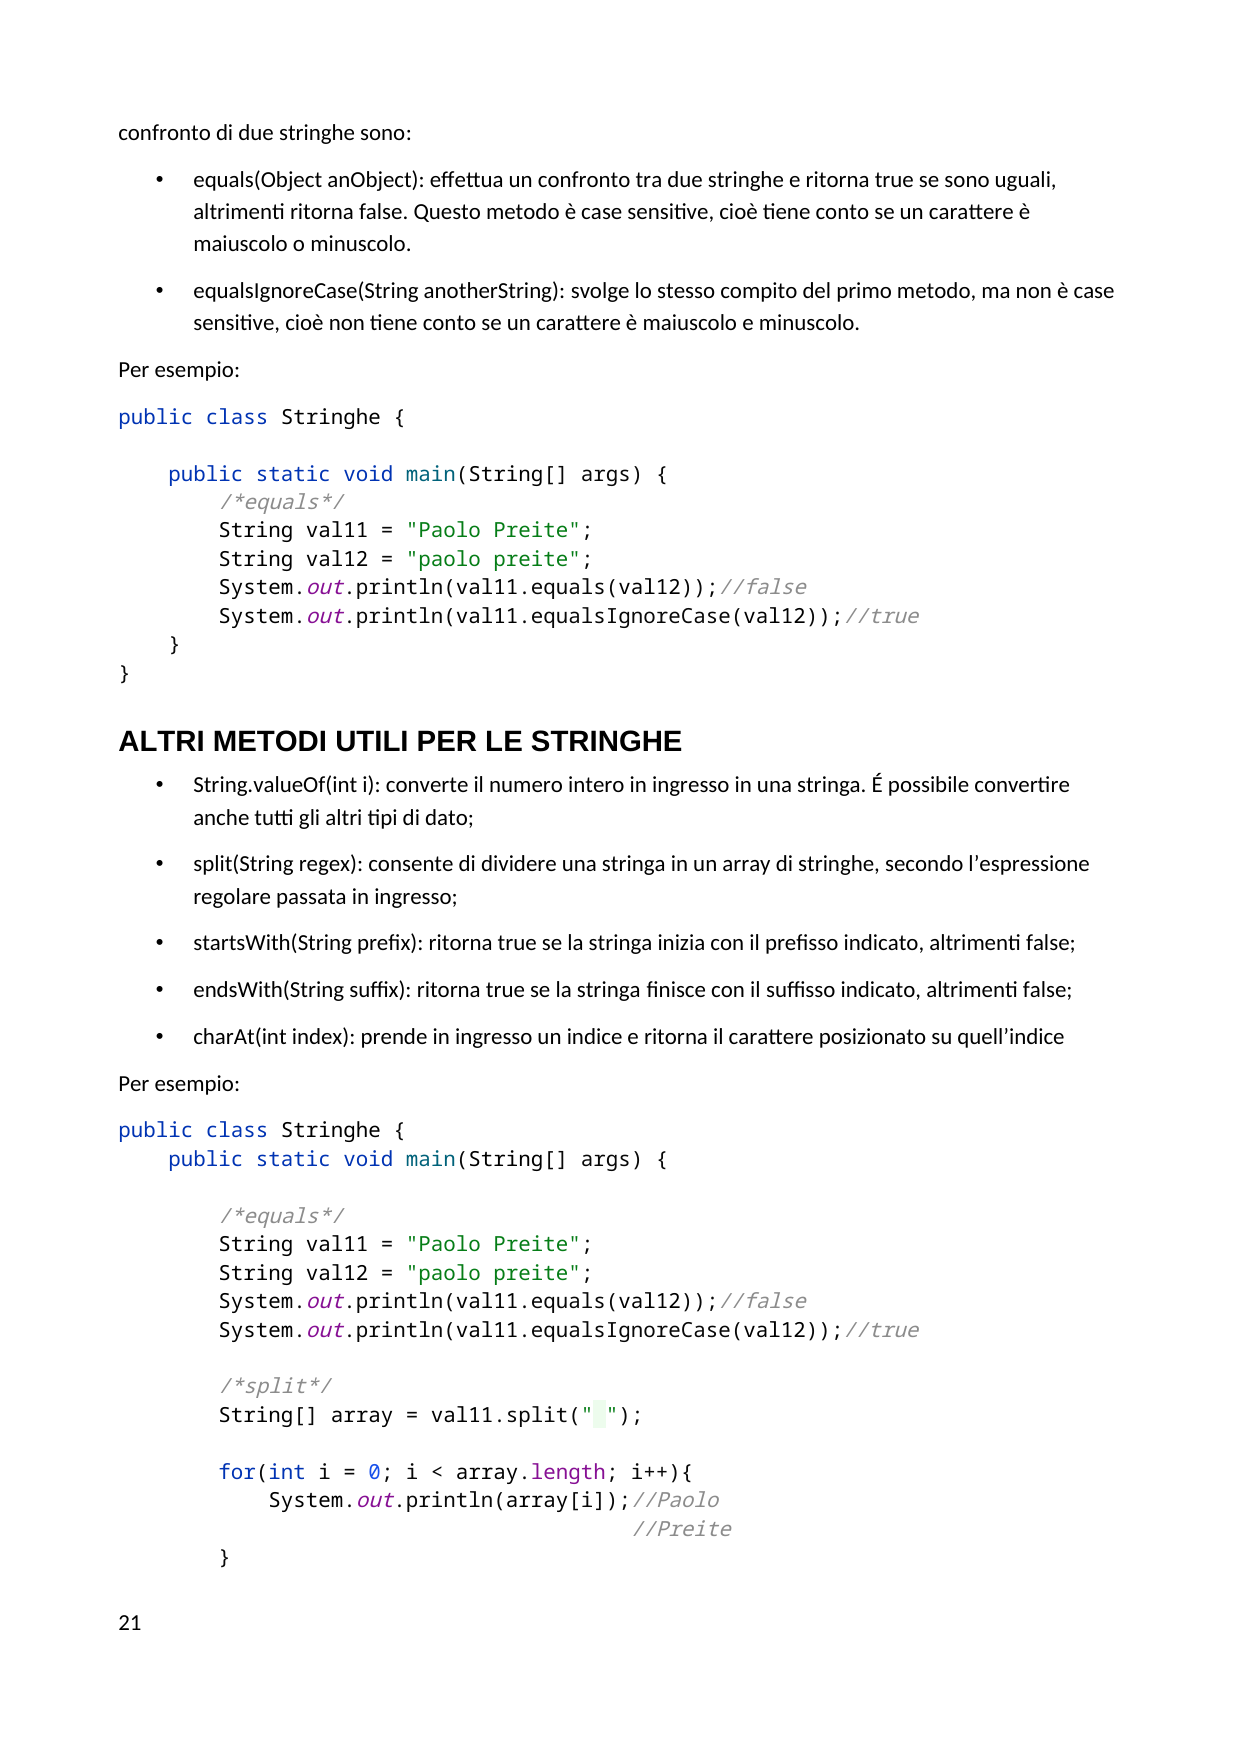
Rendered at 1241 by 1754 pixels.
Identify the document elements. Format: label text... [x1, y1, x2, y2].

text public class Stringhe { public static void main(String[] args) { /*equals*/ String val11 = "Paolo Preite"; String val12 = "paolo preite"; System.out.println(val11.equals(val12));//false System.out.println(val11.equalsIgnoreCase(val12));//true /*split*/ String[] array = val11.split(" "); for(int i = 0; i < array.length; i++){ System.out.println(array[i]);//Paolo //Preite } [118, 1116, 1122, 1571]
list String.valueOf(int i): converte il numero intero in ingresso in una stringa. É possibile convertire anche tutti gli altri tipi di dato; [156, 771, 1122, 831]
list startsWith(String prefix): ritorna true se la stringa inizia con il prefisso indicato, altrimenti false; [156, 928, 1122, 957]
list equals(Object anObject): effettua un confronto tra due stringhe e ritorna true se sono uguali, altrimenti ritorna false. Questo metodo è case sensitive, cioè tiene conto se un carattere è maiuscolo o minuscolo. [156, 165, 1122, 257]
list endsWith(String suffix): ritorna true se la stringa finisce con il suffisso indicato, altrimenti false; [156, 975, 1122, 1003]
list charAt(int index): prende in ingresso un indice e ritorna il carattere posizionato su quell’indice [156, 1022, 1122, 1050]
text Per esempio: [118, 1069, 1122, 1097]
text public class Stringhe { public static void main(String[] args) { /*equals*/ String val11 = "Paolo Preite"; String val12 = "paolo preite"; System.out.println(val11.equals(val12));//false System.out.println(val11.equalsIgnoreCase(val12));//true } } [118, 402, 1122, 686]
text Per esempio: [118, 355, 1122, 383]
list equalsIgnoreCase(String anotherString): svolge lo stesso compito del primo metodo, ma non è case sensitive, cioè non tiene conto se un carattere è maiuscolo e minuscolo. [156, 276, 1122, 336]
subtitle ALTRI METODI UTILI PER LE STRINGHE [118, 724, 1122, 758]
list split(String regex): consente di dividere una stringa in un array di stringhe, secondo l’espressione regolare passata in ingresso; [156, 849, 1122, 910]
text confronto di due stringhe sono: [118, 118, 1122, 146]
